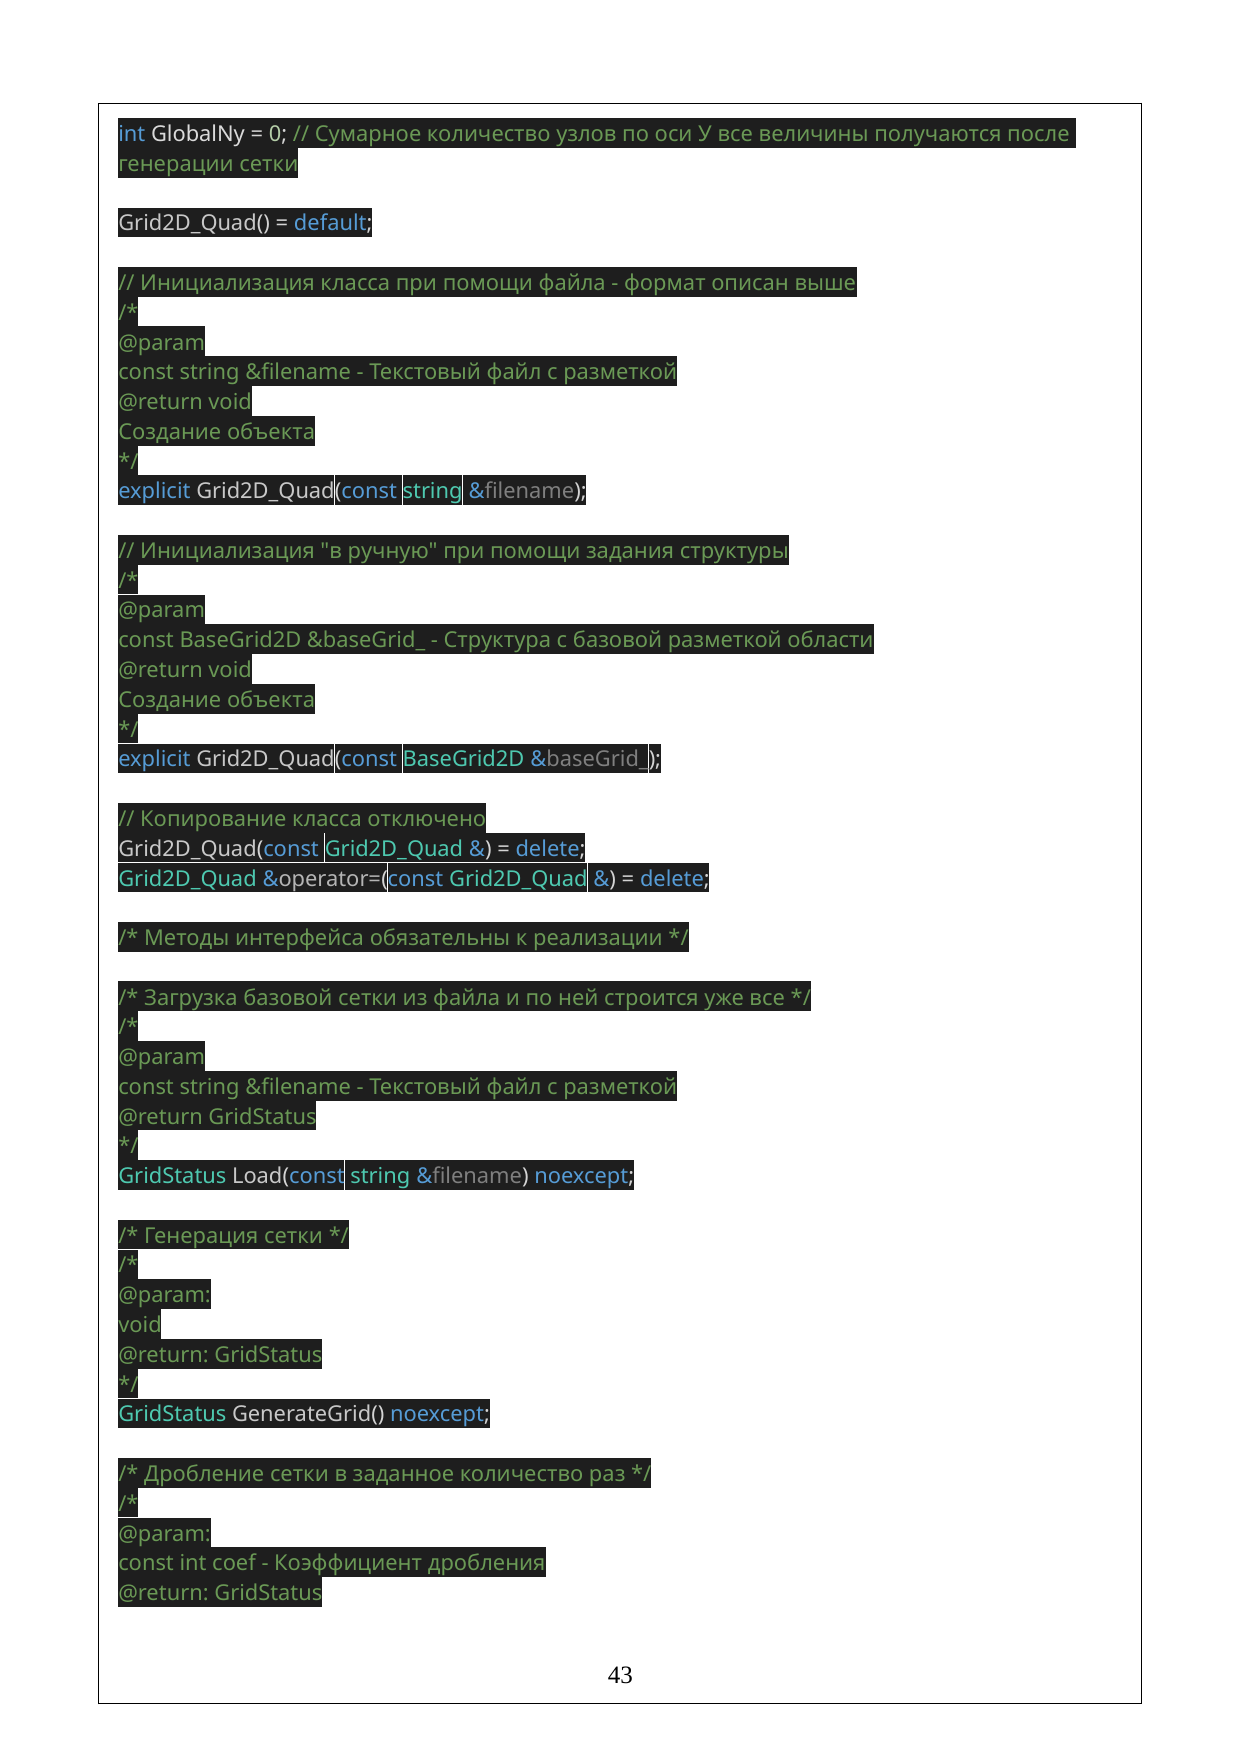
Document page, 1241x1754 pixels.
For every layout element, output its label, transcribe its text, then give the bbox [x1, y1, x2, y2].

text @param: [118, 1517, 1122, 1547]
text @param: [118, 1279, 1122, 1309]
text const int coef - Коэффициент дробления [118, 1547, 1122, 1577]
text /* Методы интерфейса обязательны к реализации */ [118, 922, 1122, 952]
text /* [118, 1011, 1122, 1041]
text /* [118, 297, 1122, 326]
text const string &filename - Текстовый файл с разметкой [118, 356, 1122, 386]
text */ [118, 714, 1122, 743]
text explicit Grid2D_Quad(const BaseGrid2D &baseGrid_); [118, 743, 1122, 773]
text /* Загрузка базовой сетки из файла и по ней строится уже все */ [118, 981, 1122, 1011]
text Создание объекта [118, 684, 1122, 714]
text void [118, 1309, 1122, 1339]
text // Инициализация класса при помощи файла - формат описан выше [118, 267, 1122, 297]
text @return void [118, 654, 1122, 684]
text */ [118, 1369, 1122, 1398]
text /* [118, 1249, 1122, 1279]
text @param [118, 1041, 1122, 1071]
text Grid2D_Quad(const Grid2D_Quad &) = delete; [118, 833, 1122, 862]
text // Копирование класса отключено [118, 803, 1122, 833]
text const BaseGrid2D &baseGrid_ - Структура с базовой разметкой области [118, 624, 1122, 654]
text */ [118, 446, 1122, 475]
text @return: GridStatus [118, 1339, 1122, 1369]
text Grid2D_Quad() = default; [118, 207, 1122, 237]
text Создание объекта [118, 416, 1122, 446]
text @param [118, 326, 1122, 356]
text /* [118, 1488, 1122, 1517]
text int GlobalNy = 0; // Сумарное количество узлов по оси У все величины получаются после генерации сетки [118, 118, 1122, 178]
text /* [118, 565, 1122, 594]
text explicit Grid2D_Quad(const string &filename); [118, 475, 1122, 505]
text GridStatus GenerateGrid() noexcept; [118, 1398, 1122, 1428]
text GridStatus Load(const string &filename) noexcept; [118, 1160, 1122, 1190]
text Grid2D_Quad &operator=(const Grid2D_Quad &) = delete; [118, 862, 1122, 892]
text /* Дробление сетки в заданное количество раз */ [118, 1458, 1122, 1488]
text /* Генерация сетки */ [118, 1220, 1122, 1249]
text @return: GridStatus [118, 1577, 1122, 1607]
text */ [118, 1130, 1122, 1160]
text @return void [118, 386, 1122, 416]
text const string &filename - Текстовый файл с разметкой [118, 1071, 1122, 1101]
text @param [118, 594, 1122, 624]
text // Инициализация "в ручную" при помощи задания структуры [118, 535, 1122, 565]
text @return GridStatus [118, 1101, 1122, 1130]
